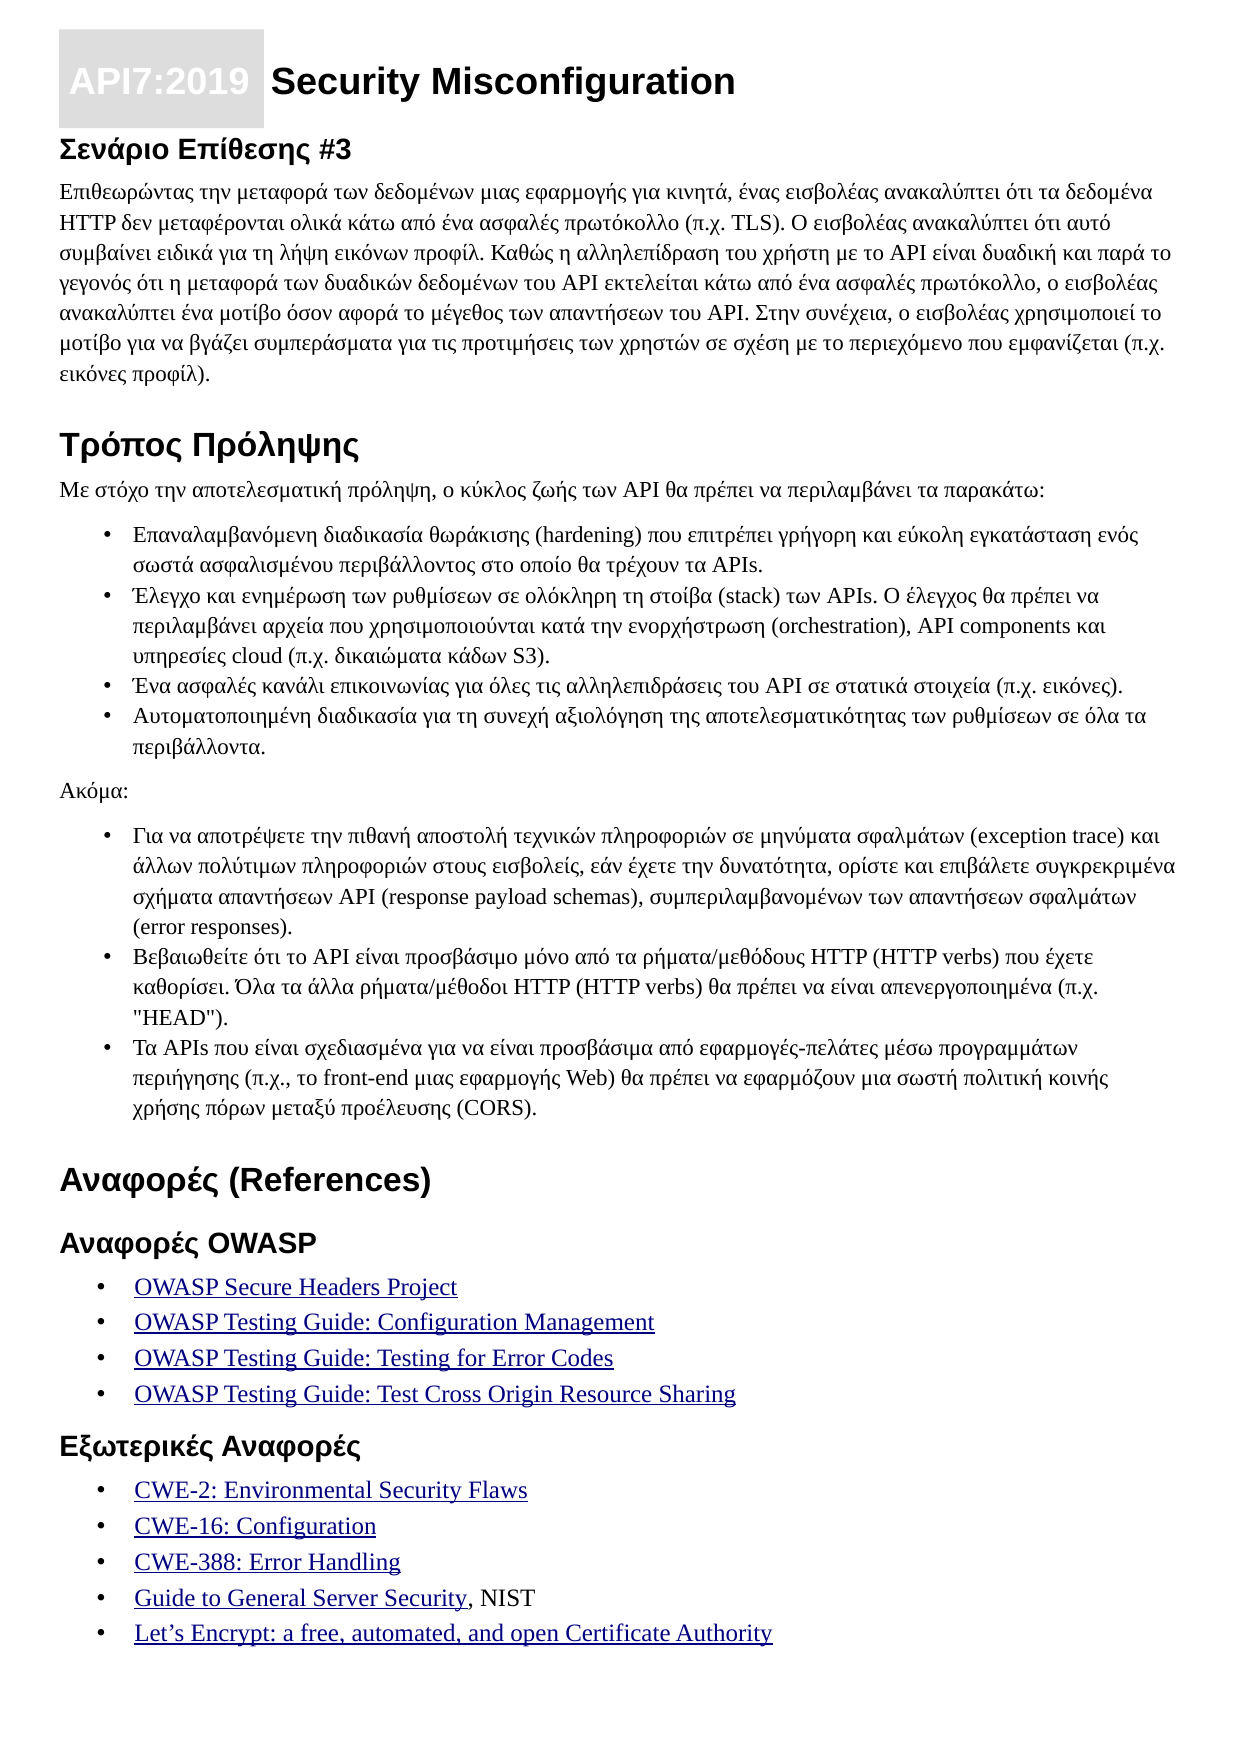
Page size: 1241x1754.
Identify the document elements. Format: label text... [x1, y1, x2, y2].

list CWE-16: Configuration [97, 1511, 1181, 1540]
subtitle Σενάριο Επίθεσης #3 [59, 132, 1181, 166]
list OWASP Secure Headers Project [97, 1272, 1181, 1301]
text Επιθεωρώντας την μεταφορά των δεδομένων μιας εφαρμογής για κινητά, ένας εισβολέας ανακαλύπτει ότι τα δεδομένα HTTP δεν μεταφέρονται ολικά κάτω από ένα ασφαλές πρωτόκολλο (π.χ. TLS). Ο εισβολέας ανακαλύπτει ότι αυτό συμβαίνει ειδικά για τη λήψη εικόνων προφίλ. Καθώς η αλληλεπίδραση του χρήστη με το API είναι δυαδική και παρά το γεγονός ότι η μεταφορά των δυαδικών δεδομένων του API εκτελείται κάτω από ένα ασφαλές πρωτόκολλο, ο εισβολέας ανακαλύπτει ένα μοτίβο όσον αφορά το μέγεθος των απαντήσεων του API. Στην συνέχεια, ο εισβολέας χρησιμοποιεί το μοτίβο για να βγάζει συμπεράσματα για τις προτιμήσεις των χρηστών σε σχέση με το περιεχόμενο που εμφανίζεται (π.χ. εικόνες προφίλ). [59, 178, 1181, 386]
list Επαναλαμβανόμενη διαδικασία θωράκισης (hardening) που επιτρέπει γρήγορη και εύκολη εγκατάσταση ενός σωστά ασφαλισμένου περιβάλλοντος στο οποίο θα τρέχουν τα APIs. [103, 521, 1181, 578]
list OWASP Testing Guide: Configuration Management [97, 1307, 1181, 1336]
list Αυτοματοποιημένη διαδικασία για τη συνεχή αξιολόγηση της αποτελεσματικότητας των ρυθμίσεων σε όλα τα περιβάλλοντα. [103, 702, 1181, 759]
list Τα APIs που είναι σχεδιασμένα για να είναι προσβάσιμα από εφαρμογές-πελάτες μέσω προγραμμάτων περιήγησης (π.χ., το front-end μιας εφαρμογής Web) θα πρέπει να εφαρμόζουν μια σωστή πολιτική κοινής χρήσης πόρων μεταξύ προέλευσης (CORS). [103, 1034, 1181, 1121]
list Για να αποτρέψετε την πιθανή αποστολή τεχνικών πληροφοριών σε μηνύματα σφαλμάτων (exception trace) και άλλων πολύτιμων πληροφοριών στους εισβολείς, εάν έχετε την δυνατότητα, ορίστε και επιβάλετε συγκρεκριμένα σχήματα απαντήσεων API (response payload schemas), συμπεριλαμβανομένων των απαντήσεων σφαλμάτων (error responses). [103, 822, 1181, 939]
subtitle Αναφορές OWASP [59, 1226, 1181, 1259]
list CWE-388: Error Handling [97, 1547, 1181, 1576]
list Έλεγχο και ενημέρωση των ρυθμίσεων σε ολόκληρη τη στοίβα (stack) των APIs. Ο έλεγχος θα πρέπει να περιλαμβάνει αρχεία που χρησιμοποιούνται κατά την ενορχήστρωση (orchestration), API components και υπηρεσίες cloud (π.χ. δικαιώματα κάδων S3). [103, 582, 1181, 668]
list OWASP Testing Guide: Testing for Error Codes [97, 1343, 1181, 1372]
list OWASP Testing Guide: Test Cross Origin Resource Sharing [97, 1379, 1181, 1408]
list Ένα ασφαλές κανάλι επικοινωνίας για όλες τις αλληλεπιδράσεις του API σε στατικά στοιχεία (π.χ. εικόνες). [103, 672, 1181, 699]
subtitle Τρόπος Πρόληψης [59, 425, 1181, 464]
list Guide to General Server Security, NIST [97, 1583, 1181, 1611]
text Ακόμα: [59, 777, 1181, 804]
subtitle Εξωτερικές Αναφορές [59, 1429, 1181, 1463]
subtitle Αναφορές (References) [59, 1160, 1181, 1198]
list Βεβαιωθείτε ότι το API είναι προσβάσιμο μόνο από τα ρήματα/μεθόδους HTTP (HTTP verbs) που έχετε καθορίσει. Όλα τα άλλα ρήματα/μέθοδοι HTTP (HTTP verbs) θα πρέπει να είναι απενεργοποιημένα (π.χ. "HEAD"). [103, 943, 1181, 1030]
list Let’s Encrypt: a free, automated, and open Certificate Authority [97, 1618, 1181, 1647]
text Με στόχο την αποτελεσματική πρόληψη, ο κύκλος ζωής των API θα πρέπει να περιλαμβάνει τα παρακάτω: [59, 476, 1181, 503]
list CWE-2: Environmental Security Flaws [97, 1476, 1181, 1504]
